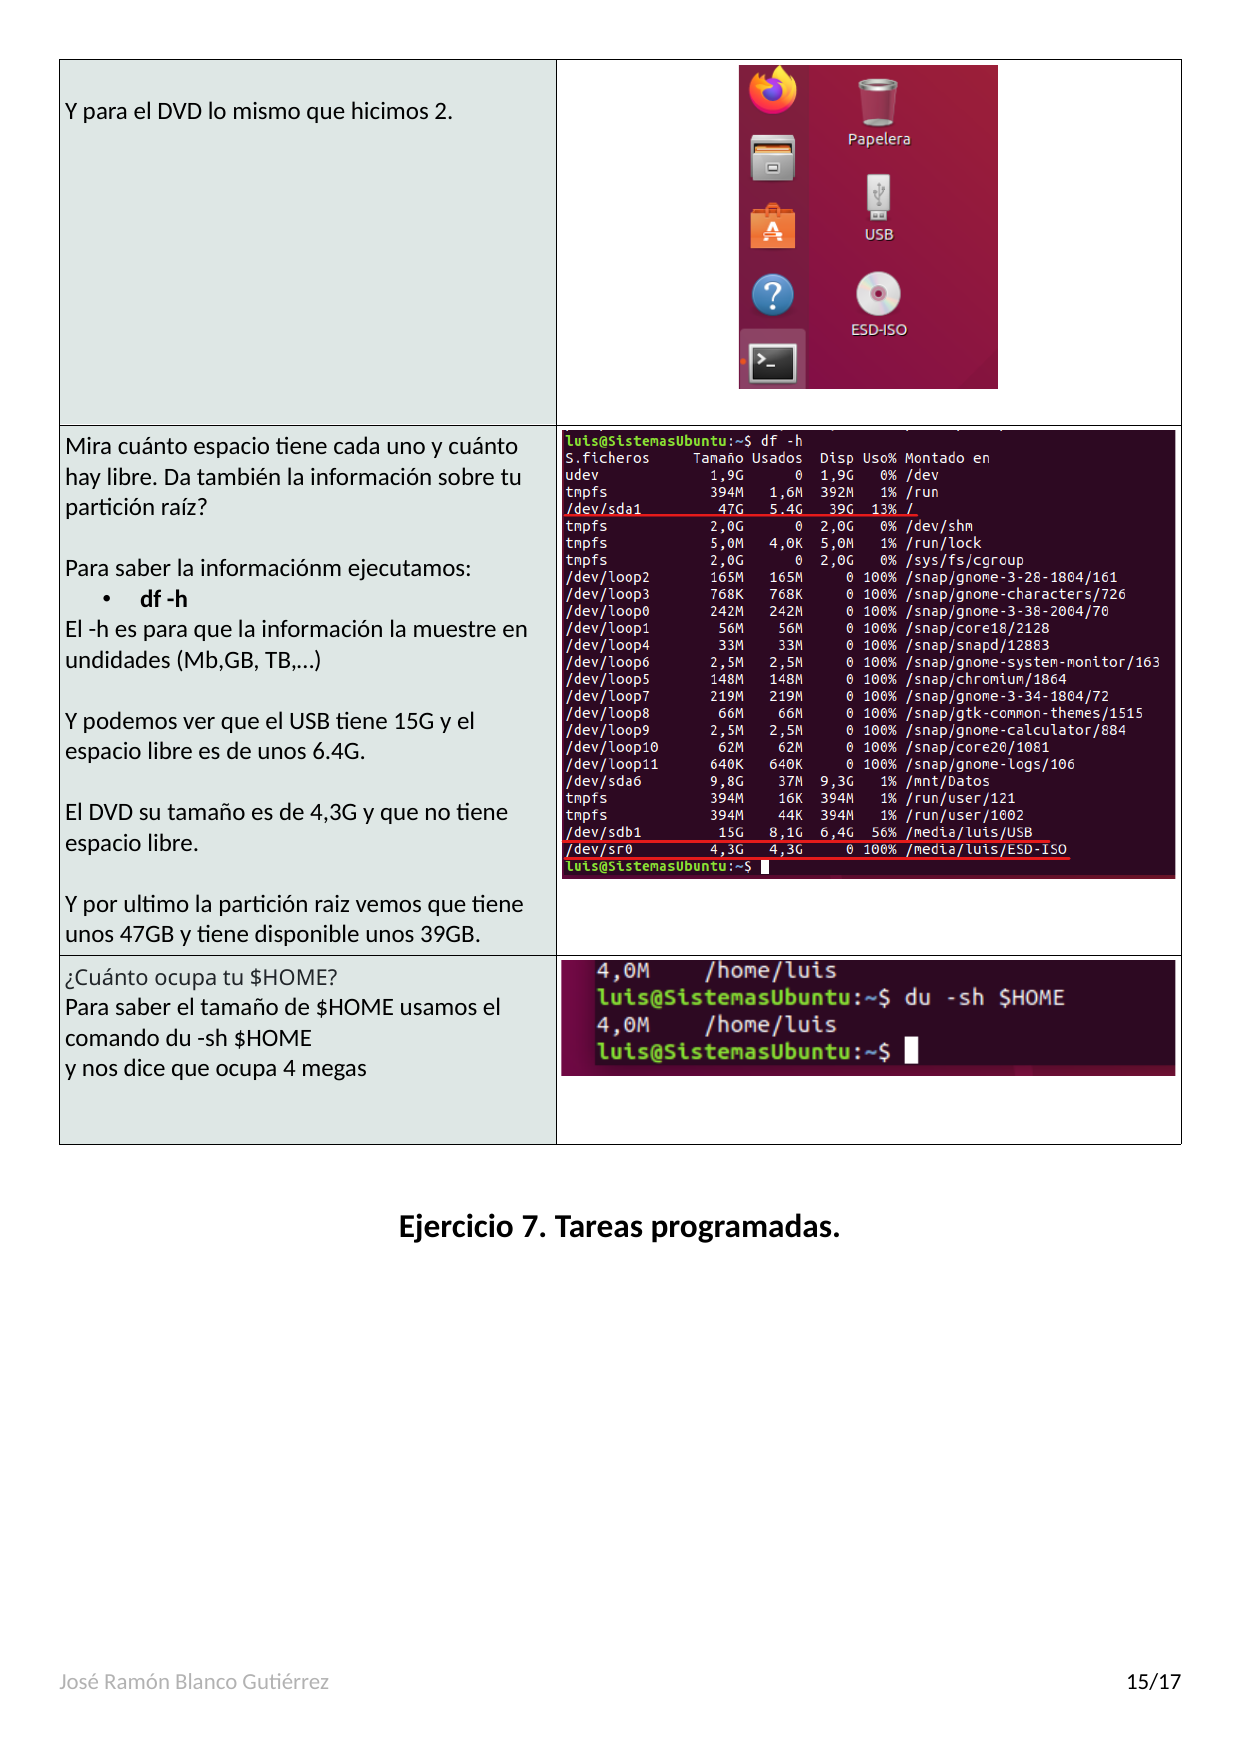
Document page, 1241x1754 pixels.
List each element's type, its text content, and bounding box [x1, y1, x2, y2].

table_cell Y para el DVD lo mismo que hicimos 2. [60, 60, 556, 424]
picture [738, 65, 998, 389]
picture [561, 960, 1176, 1076]
picture [561, 430, 1176, 879]
table_cell Mira cuánto espacio tiene cada uno y cuánto hay libre. Da también la información sobre tu partición raíz? Para saber la informaciónm ejecutamos: df -h El -h es para que la información la muestre en undidades (Mb,GB, TB,…) Y podemos ver que el USB tiene 15G y el espacio libre es de unos 6.4G. El DVD su tamaño es de 4,3G y que no tiene espacio libre. Y por ultimo la partición raiz vemos que tiene unos 47GB y tiene disponible unos 39GB. [60, 426, 556, 955]
table_cell [557, 60, 1181, 424]
table_cell ¿Cuánto ocupa tu $HOME? Para saber el tamaño de $HOME usamos el comando du -sh $HOME y nos dice que ocupa 4 megas [60, 956, 556, 1144]
table_cell [557, 956, 1181, 1144]
table_cell [557, 426, 1181, 955]
text Ejercicio 7. Tareas programadas. [59, 1205, 1181, 1246]
